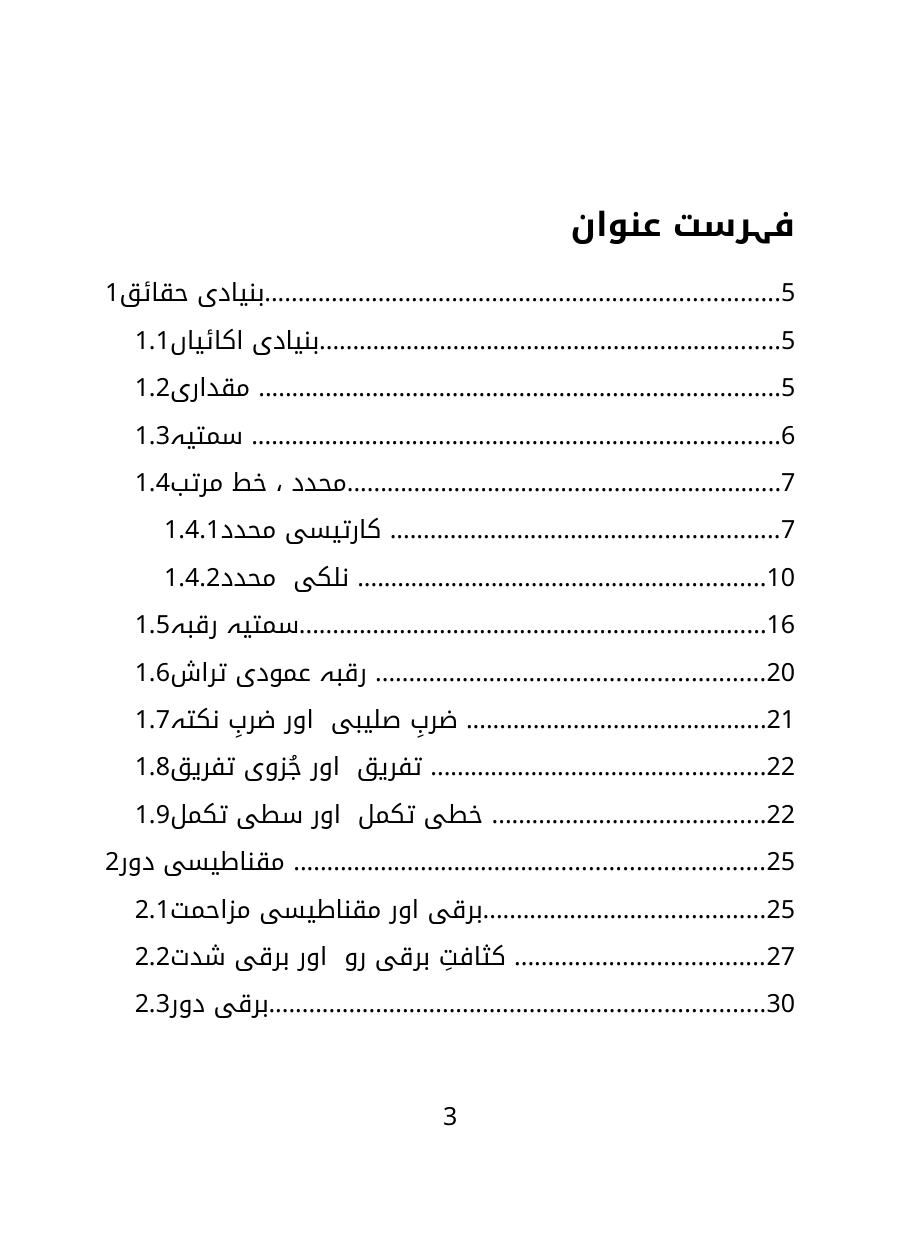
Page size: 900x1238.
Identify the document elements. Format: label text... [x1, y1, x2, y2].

text 2مقناطیسی دور 25 [105, 838, 795, 886]
text 2.2کثافتِ برقی رو اور برقی شدت 27 [134, 933, 795, 981]
text 1.4محدد ، خط مرتب 7 [134, 459, 795, 507]
subtitle فہرست عنوان [105, 194, 795, 257]
text 1.7ضربِ صلیبی اور ضربِ نکتہ 21 [134, 696, 795, 744]
text 1.1بنیادی اکائیاں 5 [134, 317, 795, 364]
text 2.1برقی اور مقناطیسی مزاحمت 25 [134, 886, 795, 933]
text 1.4.2نلکی محدد 10 [164, 554, 795, 602]
text 1.8تفریق اور جُزوی تفریق 22 [134, 744, 795, 791]
text 1.9خطی تکمل اور سطی تکمل 22 [134, 791, 795, 838]
text 2.3برقی دور 30 [134, 981, 795, 1028]
text 1.5سمتیہ رقبہ 16 [134, 602, 795, 649]
text 1.4.1کارتیسی محدد 7 [164, 507, 795, 554]
text 1بنیادی حقائق 5 [105, 270, 795, 317]
text 1.3سمتیہ 6 [134, 412, 795, 459]
text 1.6رقبہ عمودی تراش 20 [134, 649, 795, 696]
text 1.2مقداری 5 [134, 364, 795, 412]
